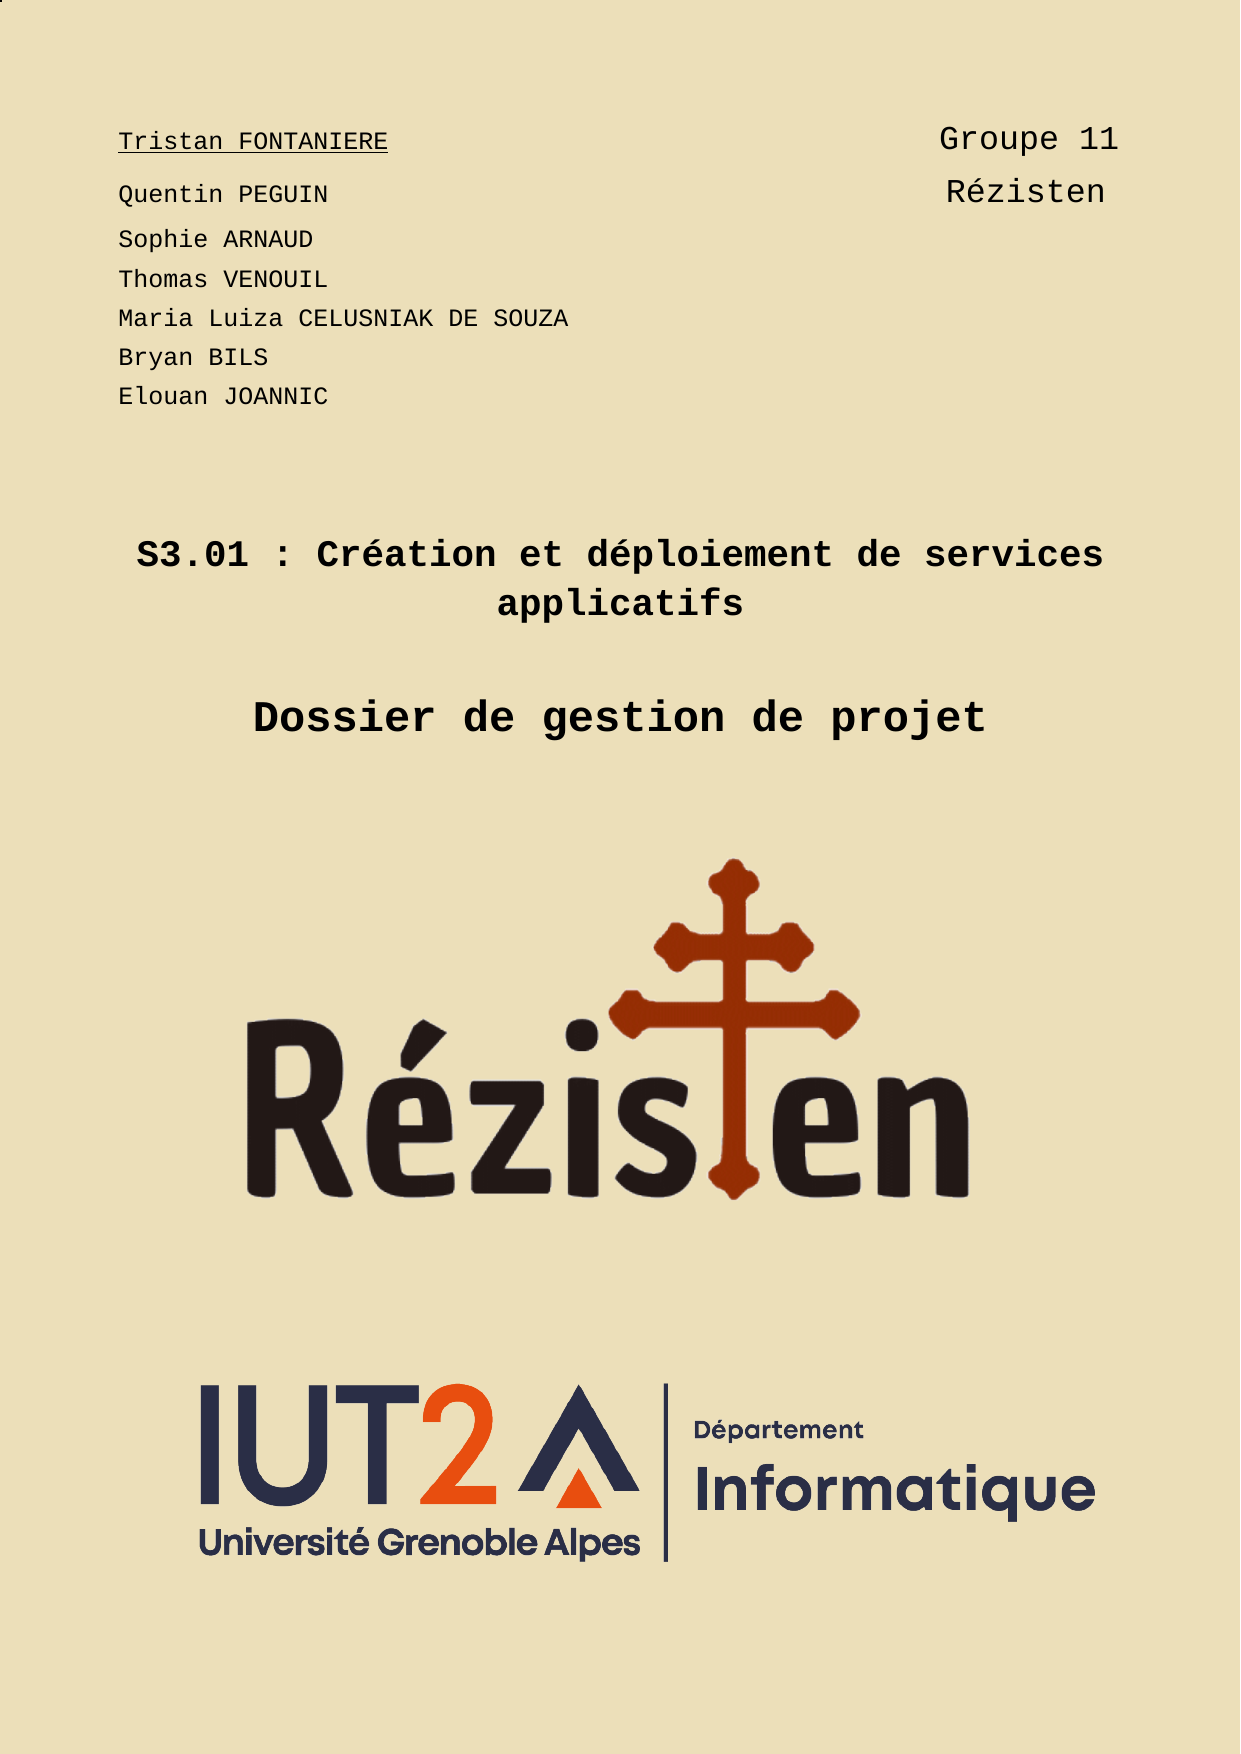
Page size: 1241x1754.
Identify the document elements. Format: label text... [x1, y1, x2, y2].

picture [216, 837, 998, 1220]
text Sophie ARNAUD [118, 227, 1122, 255]
text Tristan FONTANIERE Groupe 11 [118, 118, 1122, 159]
picture [199, 1383, 1097, 1562]
text Maria Luiza CELUSNIAK DE SOUZA [118, 305, 1122, 333]
text Bryan BILS [118, 344, 1122, 373]
text Quentin PEGUIN Rézisten [118, 175, 1122, 213]
text Dossier de gestion de projet [118, 695, 1122, 744]
text Elouan JOANNIC [118, 383, 1122, 412]
text Thomas VENOUIL [118, 266, 1122, 294]
text S3.01 : Création et déploiement de services applicatifs [118, 501, 1122, 627]
